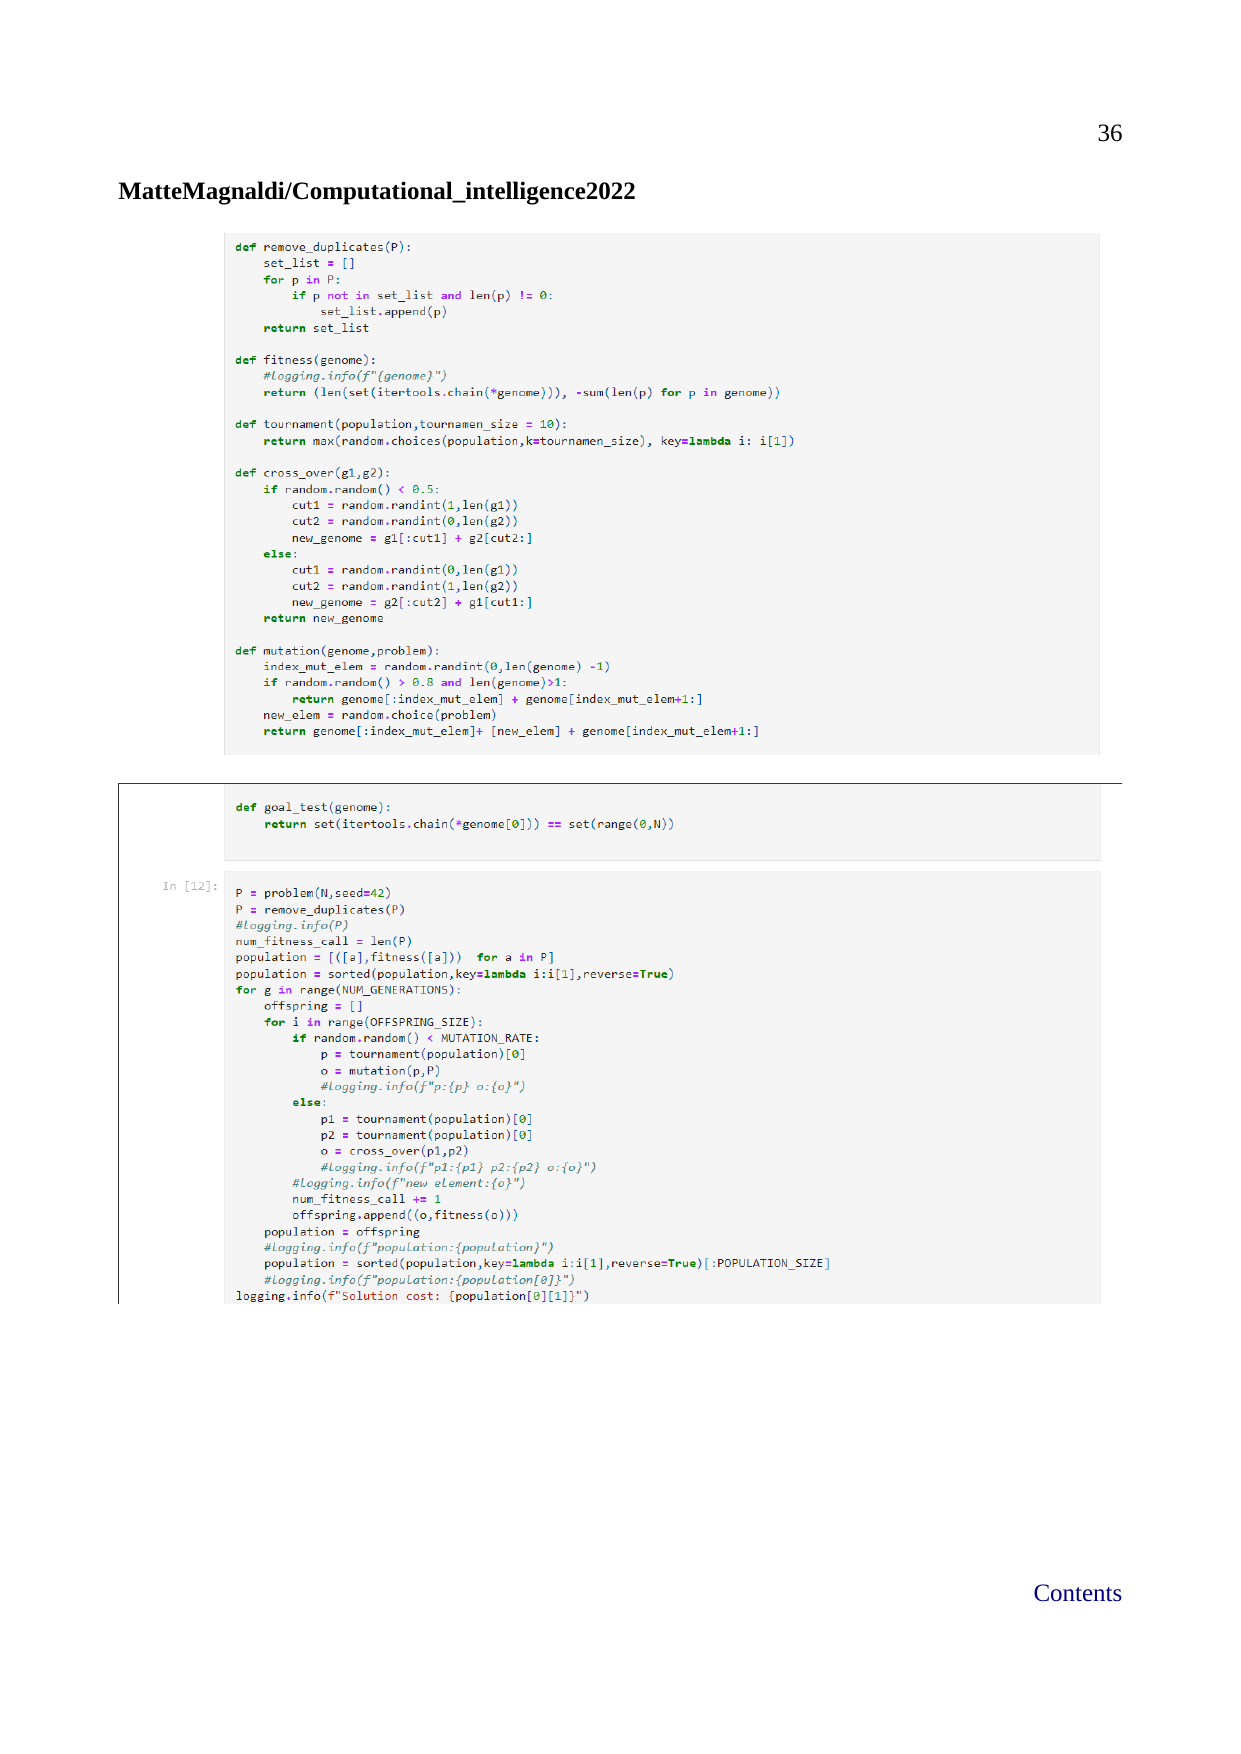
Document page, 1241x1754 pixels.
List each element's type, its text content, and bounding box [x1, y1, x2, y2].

picture [118, 783, 1123, 1304]
text MatteMagnaldi/Computational_intelligence2022 [118, 176, 1122, 205]
picture [118, 233, 1123, 755]
